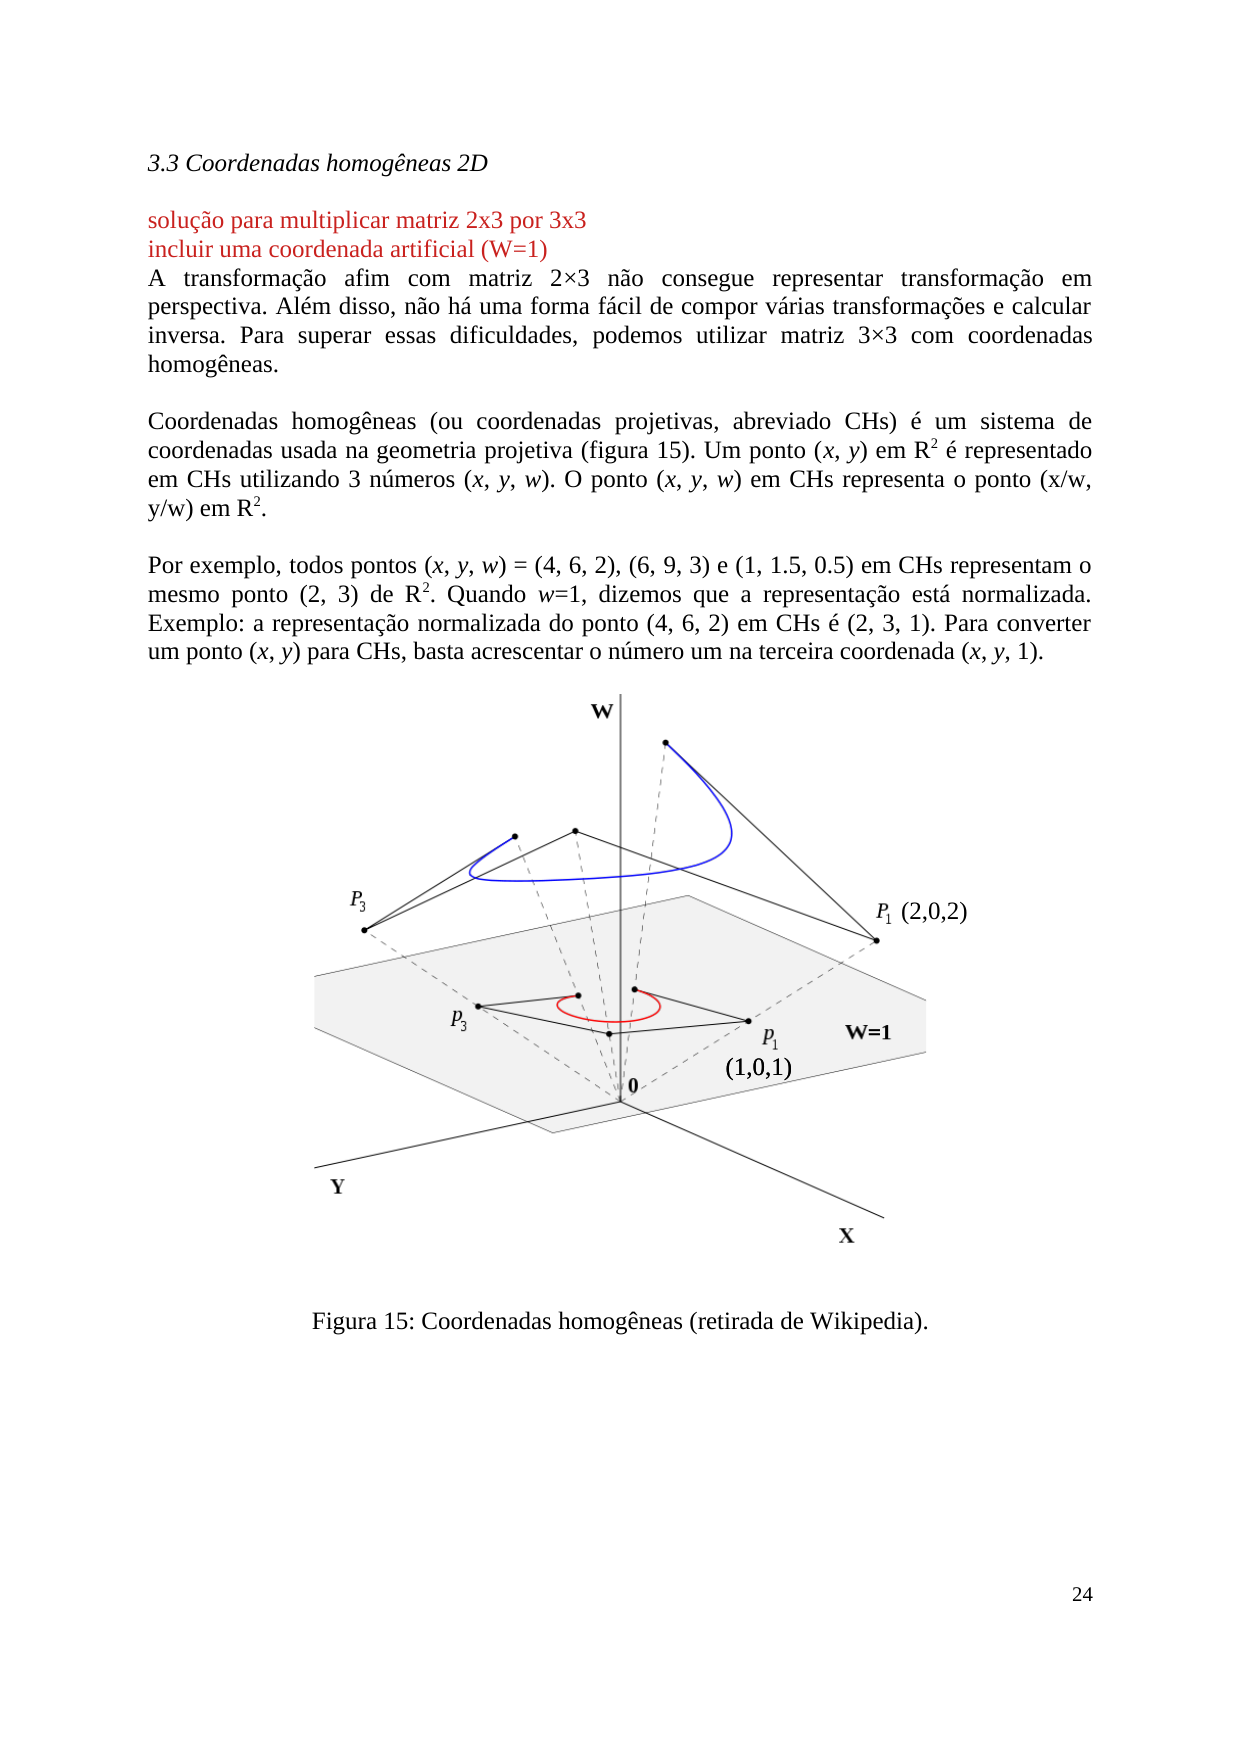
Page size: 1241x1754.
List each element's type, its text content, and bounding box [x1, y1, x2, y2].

text Por exemplo, todos pontos (x, y, w) = (4, 6, 2), (6, 9, 3) e (1, 1.5, 0.5) em CHs representam o mesmo ponto (2, 3) de R2. Quando w=1, dizemos que a representação está normalizada. Exemplo: a representação normalizada do ponto (4, 6, 2) em CHs é (2, 3, 1). Para converter um ponto (x, y) para CHs, basta acrescentar o número um na terceira coordenada (x, y, 1). [148, 550, 1092, 665]
text Figura 15: Coordenadas homogêneas (retirada de Wikipedia). [148, 1306, 1092, 1335]
text 3.3 Coordenadas homogêneas 2D [148, 148, 1092, 176]
picture [314, 694, 927, 1306]
text A transformação afim com matriz 2×3 não consegue representar transformação em perspectiva. Além disso, não há uma forma fácil de compor várias transformações e calcular inversa. Para superar essas dificuldades, podemos utilizar matriz 3×3 com coordenadas homogêneas. [148, 263, 1092, 378]
text incluir uma coordenada artificial (W=1) [148, 234, 1092, 263]
text Coordenadas homogêneas (ou coordenadas projetivas, abreviado CHs) é um sistema de coordenadas usada na geometria projetiva (figura 15). Um ponto (x, y) em R2 é representado em CHs utilizando 3 números (x, y, w). O ponto (x, y, w) em CHs representa o ponto (x/w, y/w) em R2. [148, 406, 1092, 521]
text solução para multiplicar matriz 2x3 por 3x3 [148, 205, 1092, 234]
